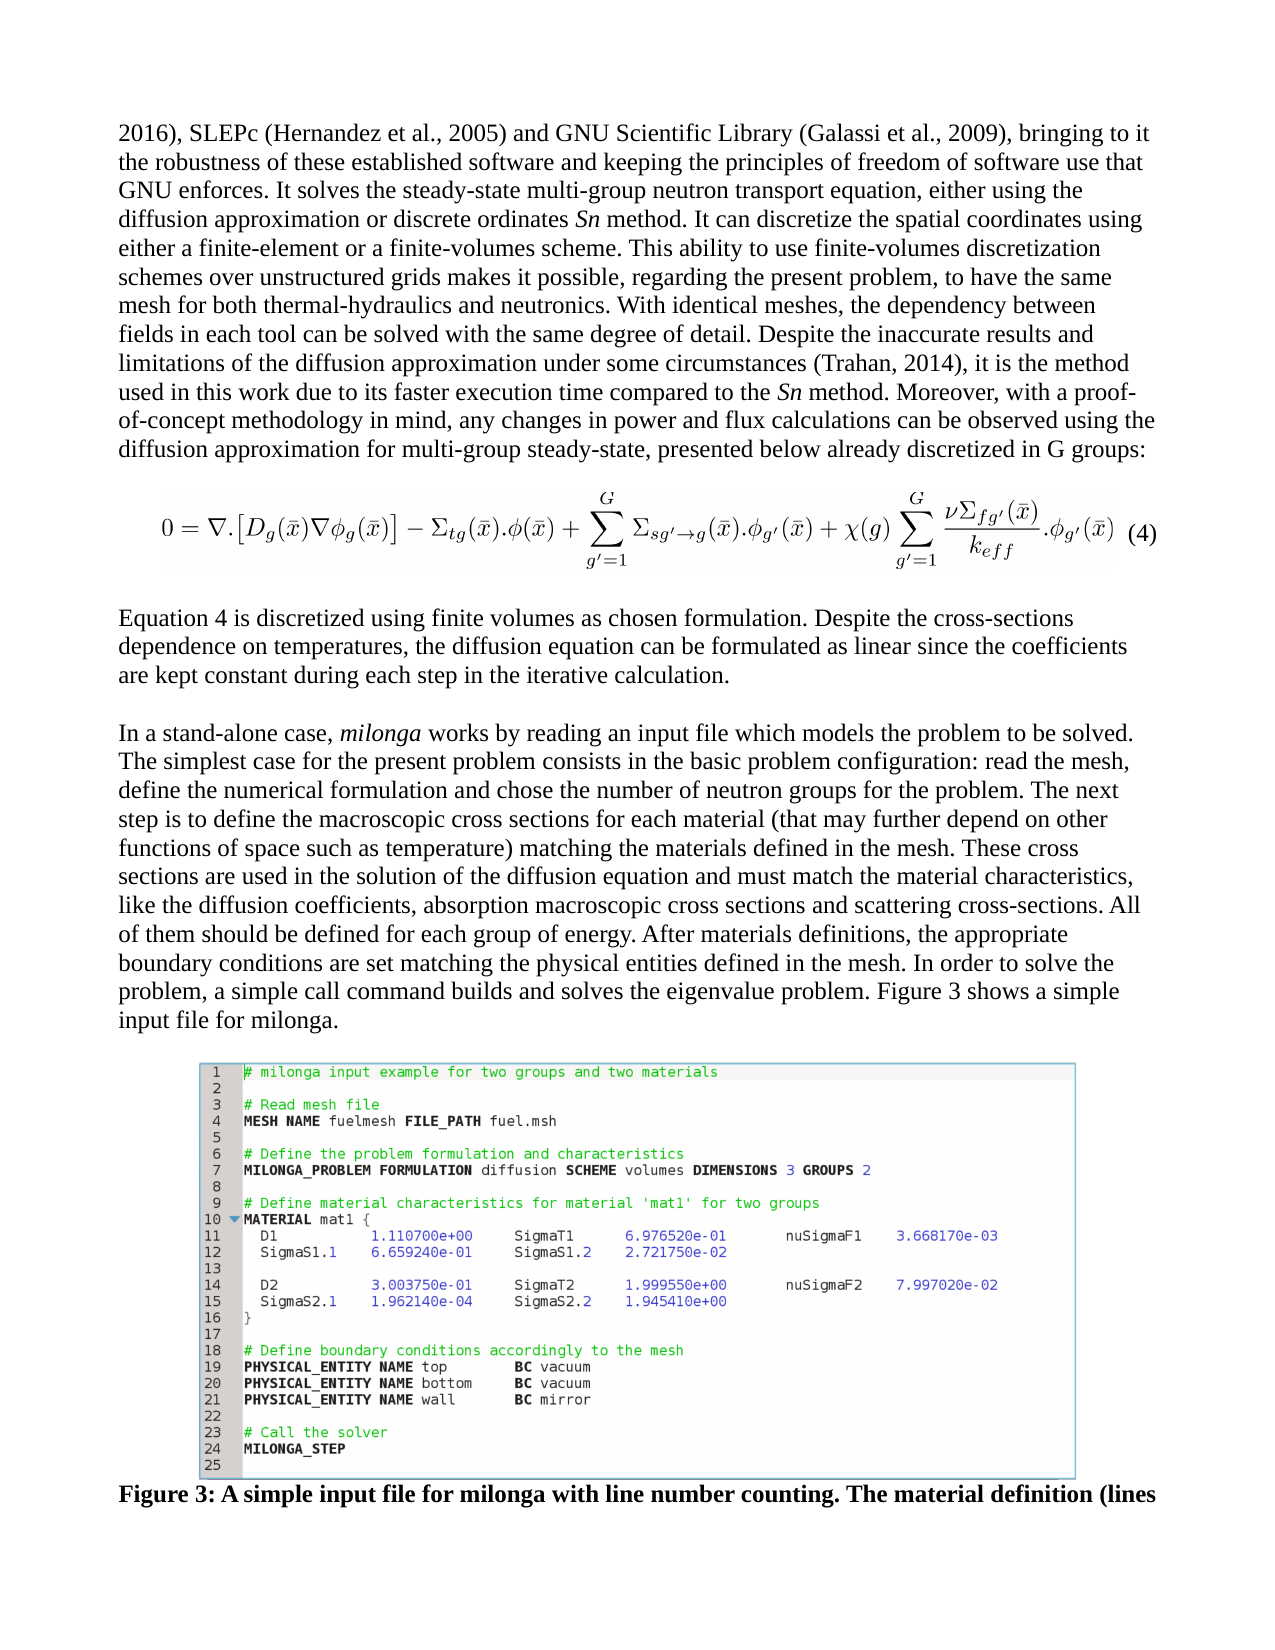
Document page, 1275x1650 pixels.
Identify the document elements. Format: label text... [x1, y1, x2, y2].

text (4) [118, 492, 1157, 574]
text Equation 4 is discretized using finite volumes as chosen formulation. Despite the cross-sections dependence on temperatures, the diffusion equation can be formulated as linear since the coefficients are kept constant during each step in the iterative calculation. [118, 603, 1157, 689]
text In a stand-alone case, milonga works by reading an input file which models the problem to be solved. The simplest case for the present problem consists in the basic problem configuration: read the mesh, define the numerical formulation and chose the number of neutron groups for the problem. The next step is to define the macroscopic cross sections for each material (that may further depend on other functions of space such as temperature) matching the materials defined in the mesh. These cross sections are used in the solution of the diffusion equation and must match the material characteristics, like the diffusion coefficients, absorption macroscopic cross sections and scattering cross-sections. All of them should be defined for each group of energy. After materials definitions, the appropriate boundary conditions are set matching the physical entities defined in the mesh. In order to solve the problem, a simple call command builds and solves the eigenvalue problem. Figure 3 shows a simple input file for milonga. [118, 718, 1157, 1034]
picture [198, 1062, 1077, 1480]
text Figure 3: A simple input file for milonga with line number counting. The material definition (lines [118, 1063, 1157, 1508]
picture [162, 492, 1113, 569]
text 2016), SLEPc (Hernandez et al., 2005) and GNU Scientific Library (Galassi et al., 2009), bringing to it the robustness of these established software and keeping the principles of freedom of software use that GNU enforces. It solves the steady-state multi-group neutron transport equation, either using the diffusion approximation or discrete ordinates Sn method. It can discretize the spatial coordinates using either a finite-element or a finite-volumes scheme. This ability to use finite-volumes discretization schemes over unstructured grids makes it possible, regarding the present problem, to have the same mesh for both thermal-hydraulics and neutronics. With identical meshes, the dependency between fields in each tool can be solved with the same degree of detail. Despite the inaccurate results and limitations of the diffusion approximation under some circumstances (Trahan, 2014), it is the method used in this work due to its faster execution time compared to the Sn method. Moreover, with a proof-of-concept methodology in mind, any changes in power and flux calculations can be observed using the diffusion approximation for multi-group steady-state, presented below already discretized in G groups: [118, 118, 1157, 463]
